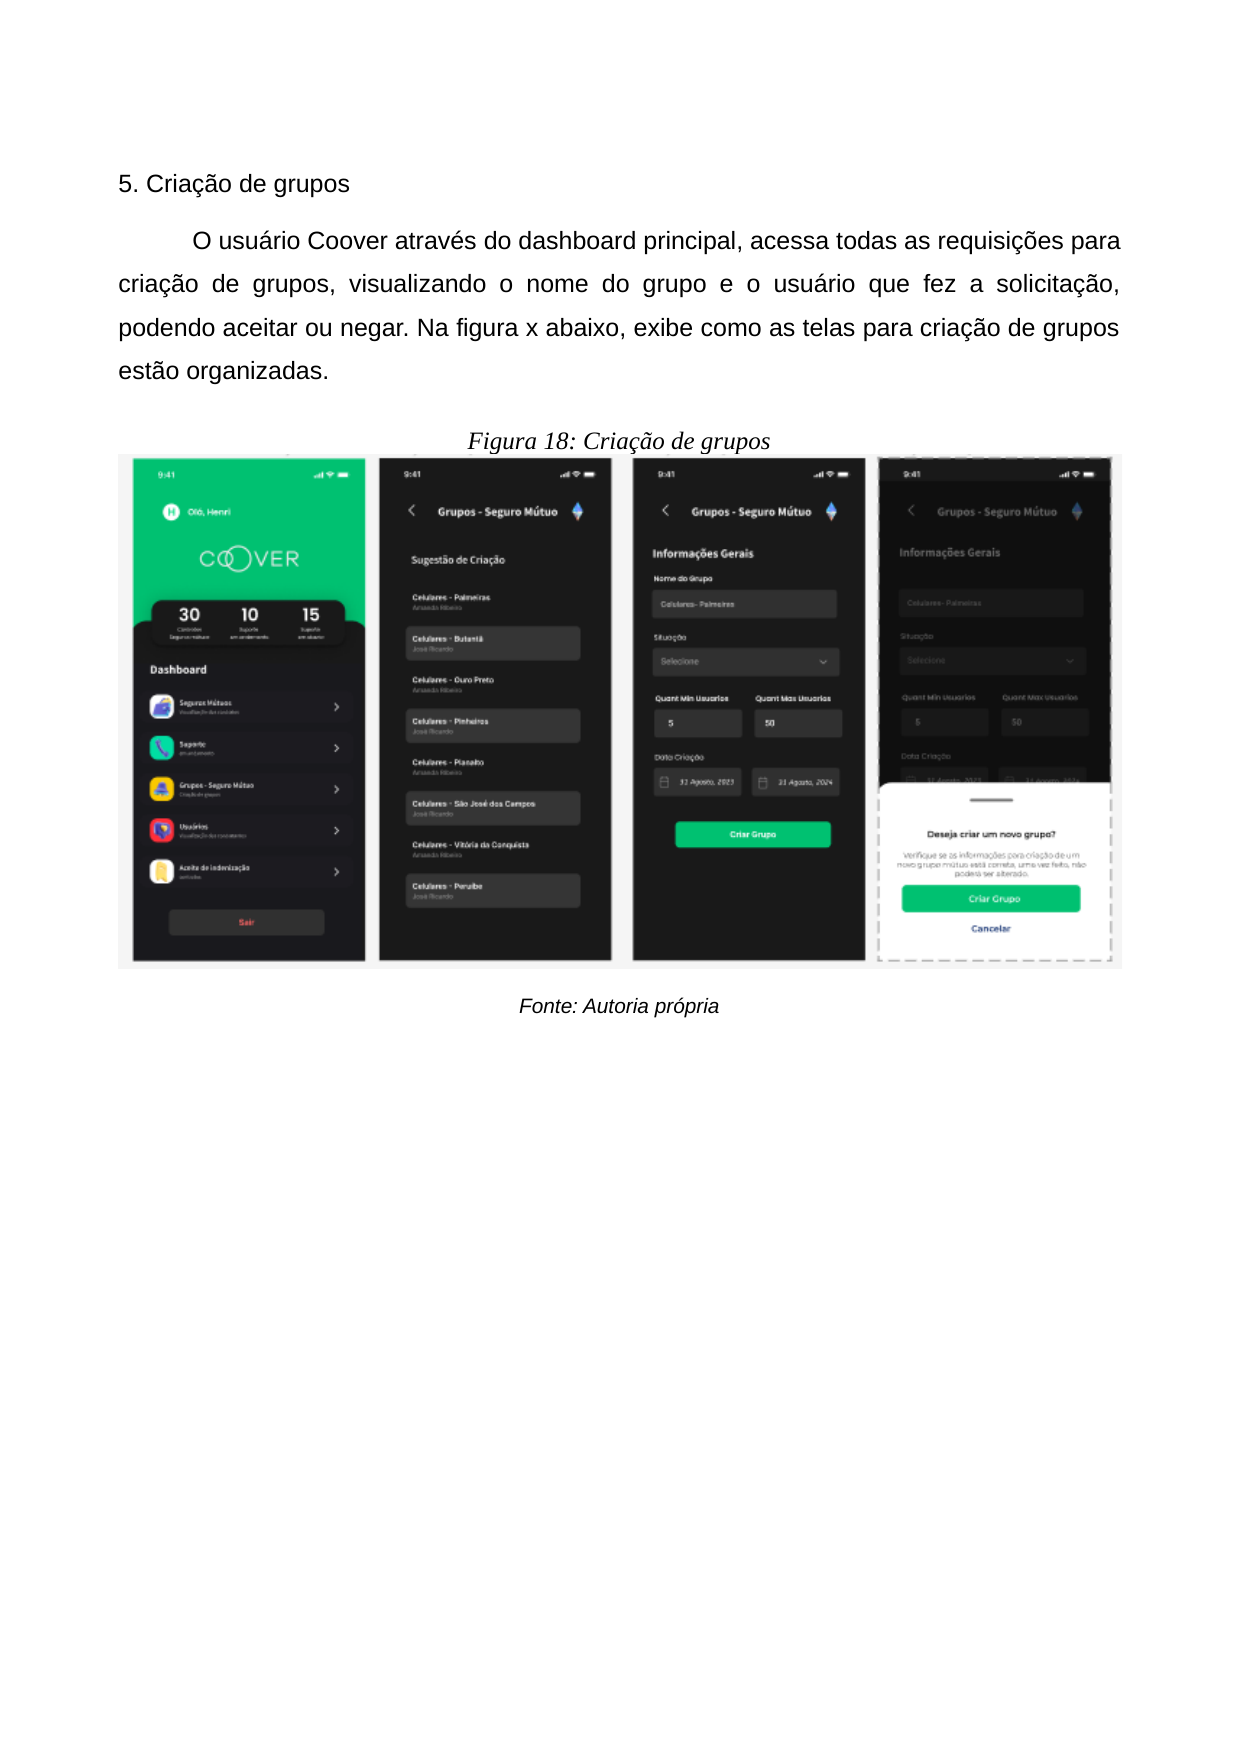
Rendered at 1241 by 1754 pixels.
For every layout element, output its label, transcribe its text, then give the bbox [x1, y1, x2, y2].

text Fonte: Autoria própria [118, 969, 1122, 1017]
text Figura 18: Criação de grupos [118, 426, 1122, 454]
picture [118, 454, 1123, 969]
text O usuário Coover através do dashboard principal, acessa todas as requisições para criação de grupos, visualizando o nome do grupo e o usuário que fez a solicitação, podendo aceitar ou negar. Na figura x abaixo, exibe como as telas para criação de grupos estão organizadas. [118, 226, 1122, 384]
text [118, 413, 1122, 426]
text 5. Criação de grupos [118, 169, 1122, 197]
